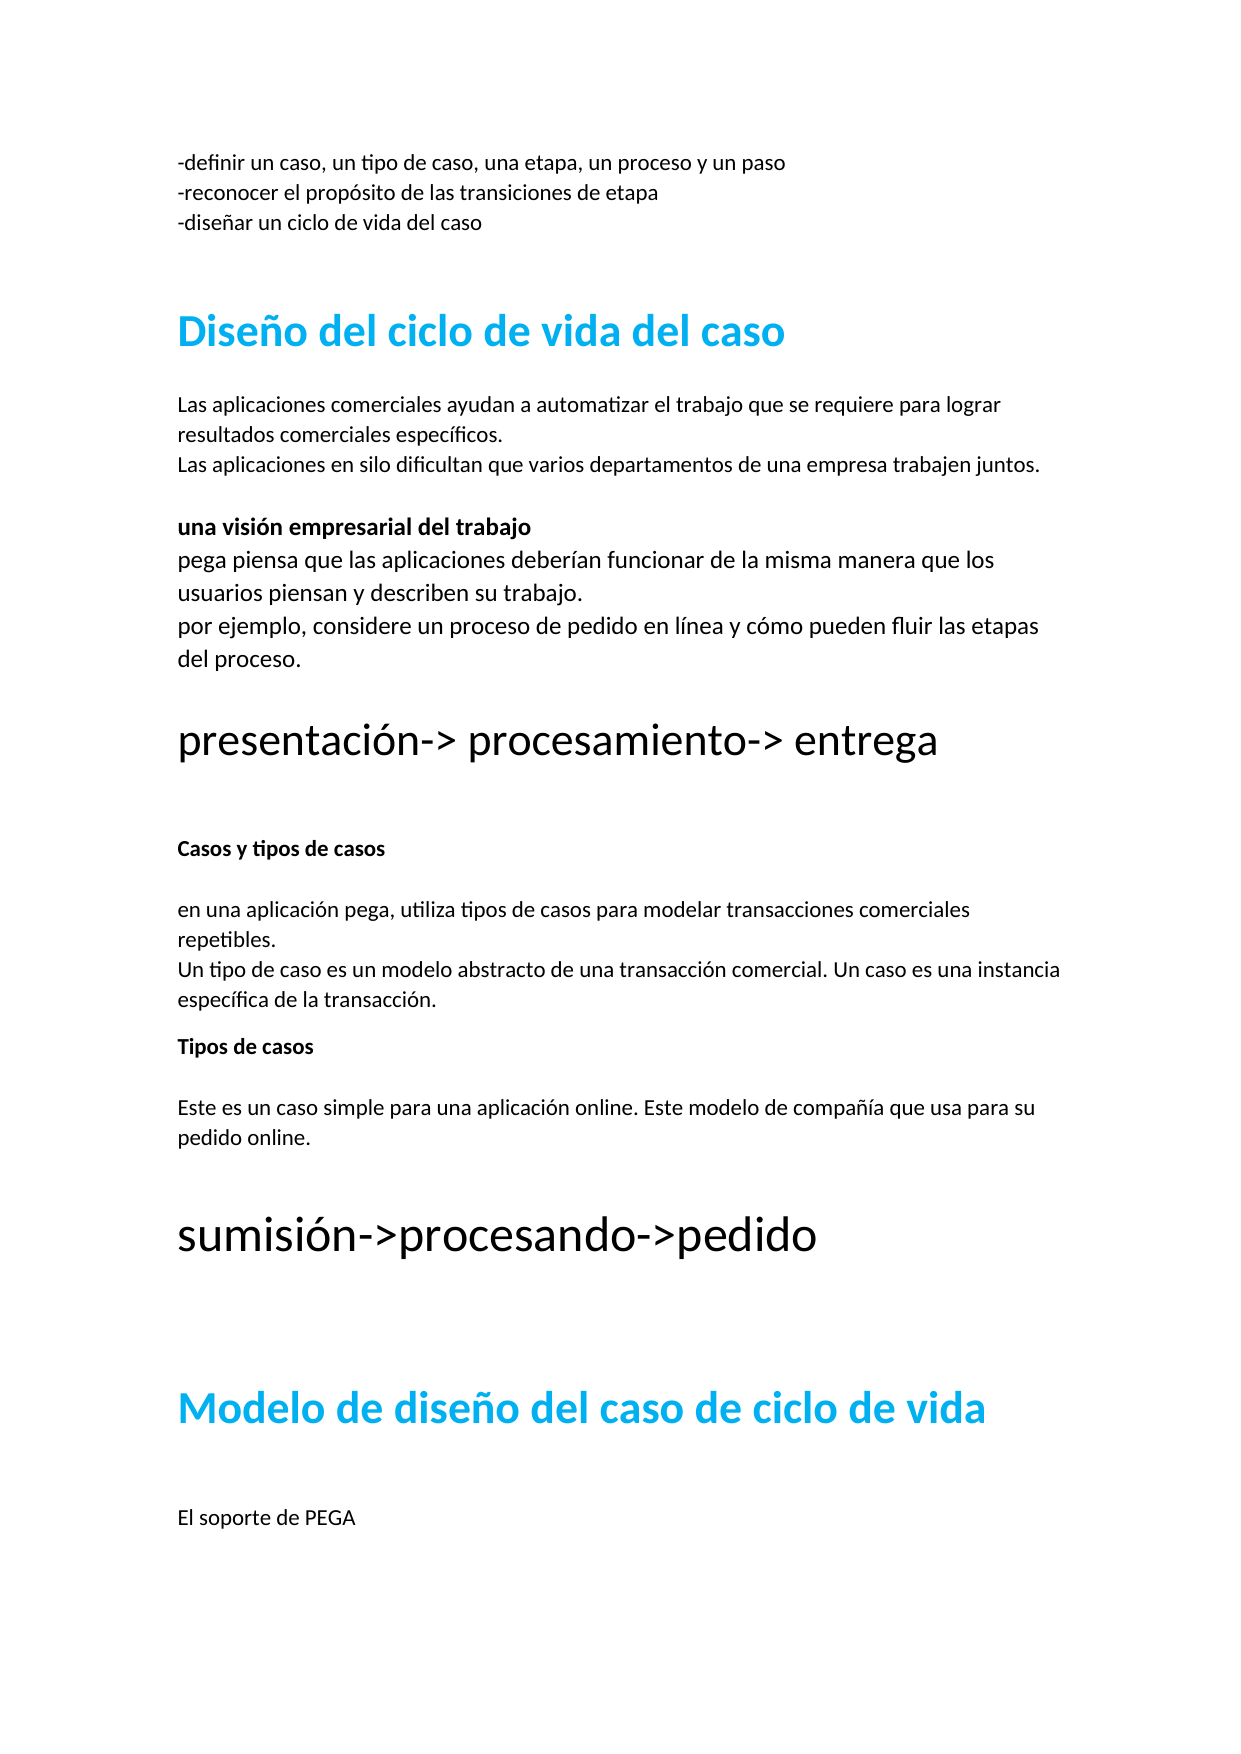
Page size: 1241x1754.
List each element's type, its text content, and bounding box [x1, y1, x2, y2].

text sumisión->procesando->pedido [177, 1170, 1063, 1264]
text Diseño del ciclo de vida del caso Las aplicaciones comerciales ayudan a automatizar el trabajo que se requiere para lograr resultados comerciales específicos. Las aplicaciones en silo dificultan que varios departamentos de una empresa trabajen juntos. una visión empresarial del trabajo pega piensa que las aplicaciones deberían funcionar de la misma manera que los usuarios piensan y describen su trabajo. por ejemplo, considere un proceso de pedido en línea y cómo pueden fluir las etapas del proceso. presentación-> procesamiento-> entrega [177, 302, 1063, 767]
text El soporte de PEGA [177, 1503, 1063, 1531]
text Modelo de diseño del caso de ciclo de vida [177, 1379, 1063, 1435]
text Casos y tipos de casos en una aplicación pega, utiliza tipos de casos para modelar transacciones comerciales repetibles. Un tipo de caso es un modelo abstracto de una transacción comercial. Un caso es una instancia específica de la transacción. [177, 834, 1063, 1013]
text Tipos de casos Este es un caso simple para una aplicación online. Este modelo de compañía que usa para su pedido online. [177, 1032, 1063, 1151]
text -definir un caso, un tipo de caso, una etapa, un proceso y un paso -reconocer el propósito de las transiciones de etapa -diseñar un ciclo de vida del caso [177, 148, 1063, 236]
